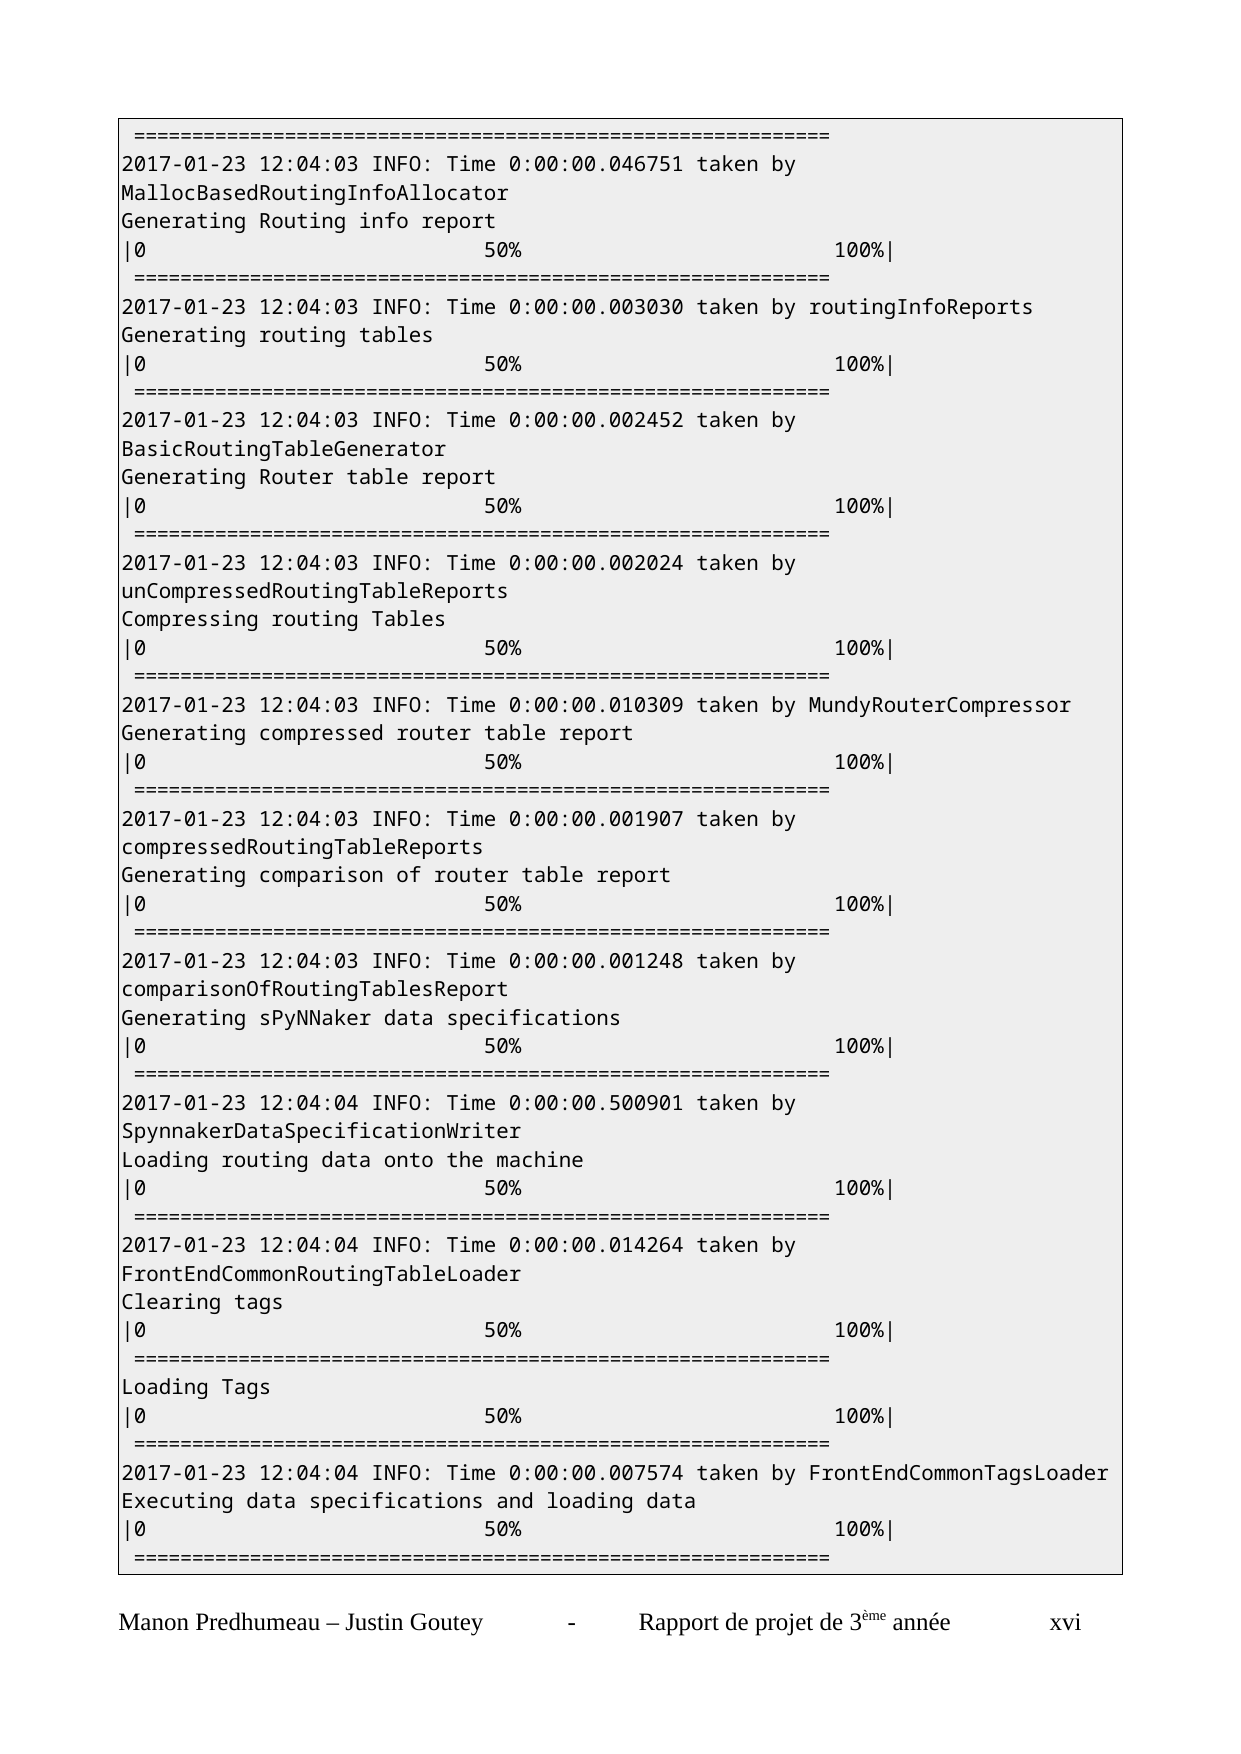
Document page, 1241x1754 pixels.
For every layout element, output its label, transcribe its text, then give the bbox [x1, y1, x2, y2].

text ============================================================ [119, 772, 1122, 801]
text ============================================================ [119, 1199, 1122, 1227]
text Generating routing tables [119, 317, 1122, 346]
text 2017-01-23 12:04:03 INFO: Time 0:00:00.001907 taken by compressedRoutingTableReports [119, 801, 1122, 857]
text ============================================================ [119, 374, 1122, 402]
text 2017-01-23 12:04:03 INFO: Time 0:00:00.010309 taken by MundyRouterCompressor [119, 687, 1122, 715]
text ============================================================ [119, 516, 1122, 545]
text 2017-01-23 12:04:03 INFO: Time 0:00:00.046751 taken by MallocBasedRoutingInfoAllocator [119, 147, 1122, 203]
text ============================================================ [119, 260, 1122, 289]
text ============================================================ [119, 119, 1122, 147]
text ============================================================ [119, 1057, 1122, 1085]
text Loading routing data onto the machine [119, 1142, 1122, 1170]
text Loading Tags [119, 1369, 1122, 1398]
text |0 50% 100%| [119, 346, 1122, 374]
text |0 50% 100%| [119, 1170, 1122, 1199]
text 2017-01-23 12:04:03 INFO: Time 0:00:00.001248 taken by comparisonOfRoutingTablesReport [119, 943, 1122, 1000]
text ============================================================ [119, 1341, 1122, 1369]
text |0 50% 100%| [119, 1512, 1122, 1540]
text 2017-01-23 12:04:04 INFO: Time 0:00:00.007574 taken by FrontEndCommonTagsLoader [119, 1455, 1122, 1483]
text 2017-01-23 12:04:03 INFO: Time 0:00:00.002024 taken by unCompressedRoutingTableReports [119, 545, 1122, 602]
text |0 50% 100%| [119, 1312, 1122, 1341]
text 2017-01-23 12:04:03 INFO: Time 0:00:00.002452 taken by BasicRoutingTableGenerator [119, 402, 1122, 459]
text ============================================================ [119, 1540, 1122, 1574]
text 2017-01-23 12:04:03 INFO: Time 0:00:00.003030 taken by routingInfoReports [119, 289, 1122, 317]
text |0 50% 100%| [119, 232, 1122, 260]
text 2017-01-23 12:04:04 INFO: Time 0:00:00.500901 taken by SpynnakerDataSpecificationWriter [119, 1085, 1122, 1142]
text Generating comparison of router table report [119, 857, 1122, 886]
text Clearing tags [119, 1284, 1122, 1312]
text |0 50% 100%| [119, 744, 1122, 772]
text Generating Routing info report [119, 203, 1122, 232]
text ============================================================ [119, 658, 1122, 687]
text ============================================================ [119, 1426, 1122, 1455]
text |0 50% 100%| [119, 488, 1122, 516]
text 2017-01-23 12:04:04 INFO: Time 0:00:00.014264 taken by FrontEndCommonRoutingTableLoader [119, 1227, 1122, 1284]
text Executing data specifications and loading data [119, 1483, 1122, 1512]
text |0 50% 100%| [119, 630, 1122, 658]
text Generating Router table report [119, 459, 1122, 488]
text |0 50% 100%| [119, 886, 1122, 914]
text ============================================================ [119, 914, 1122, 943]
text Generating sPyNNaker data specifications [119, 1000, 1122, 1028]
text Generating compressed router table report [119, 715, 1122, 744]
text |0 50% 100%| [119, 1398, 1122, 1426]
text Compressing routing Tables [119, 602, 1122, 630]
text |0 50% 100%| [119, 1028, 1122, 1057]
